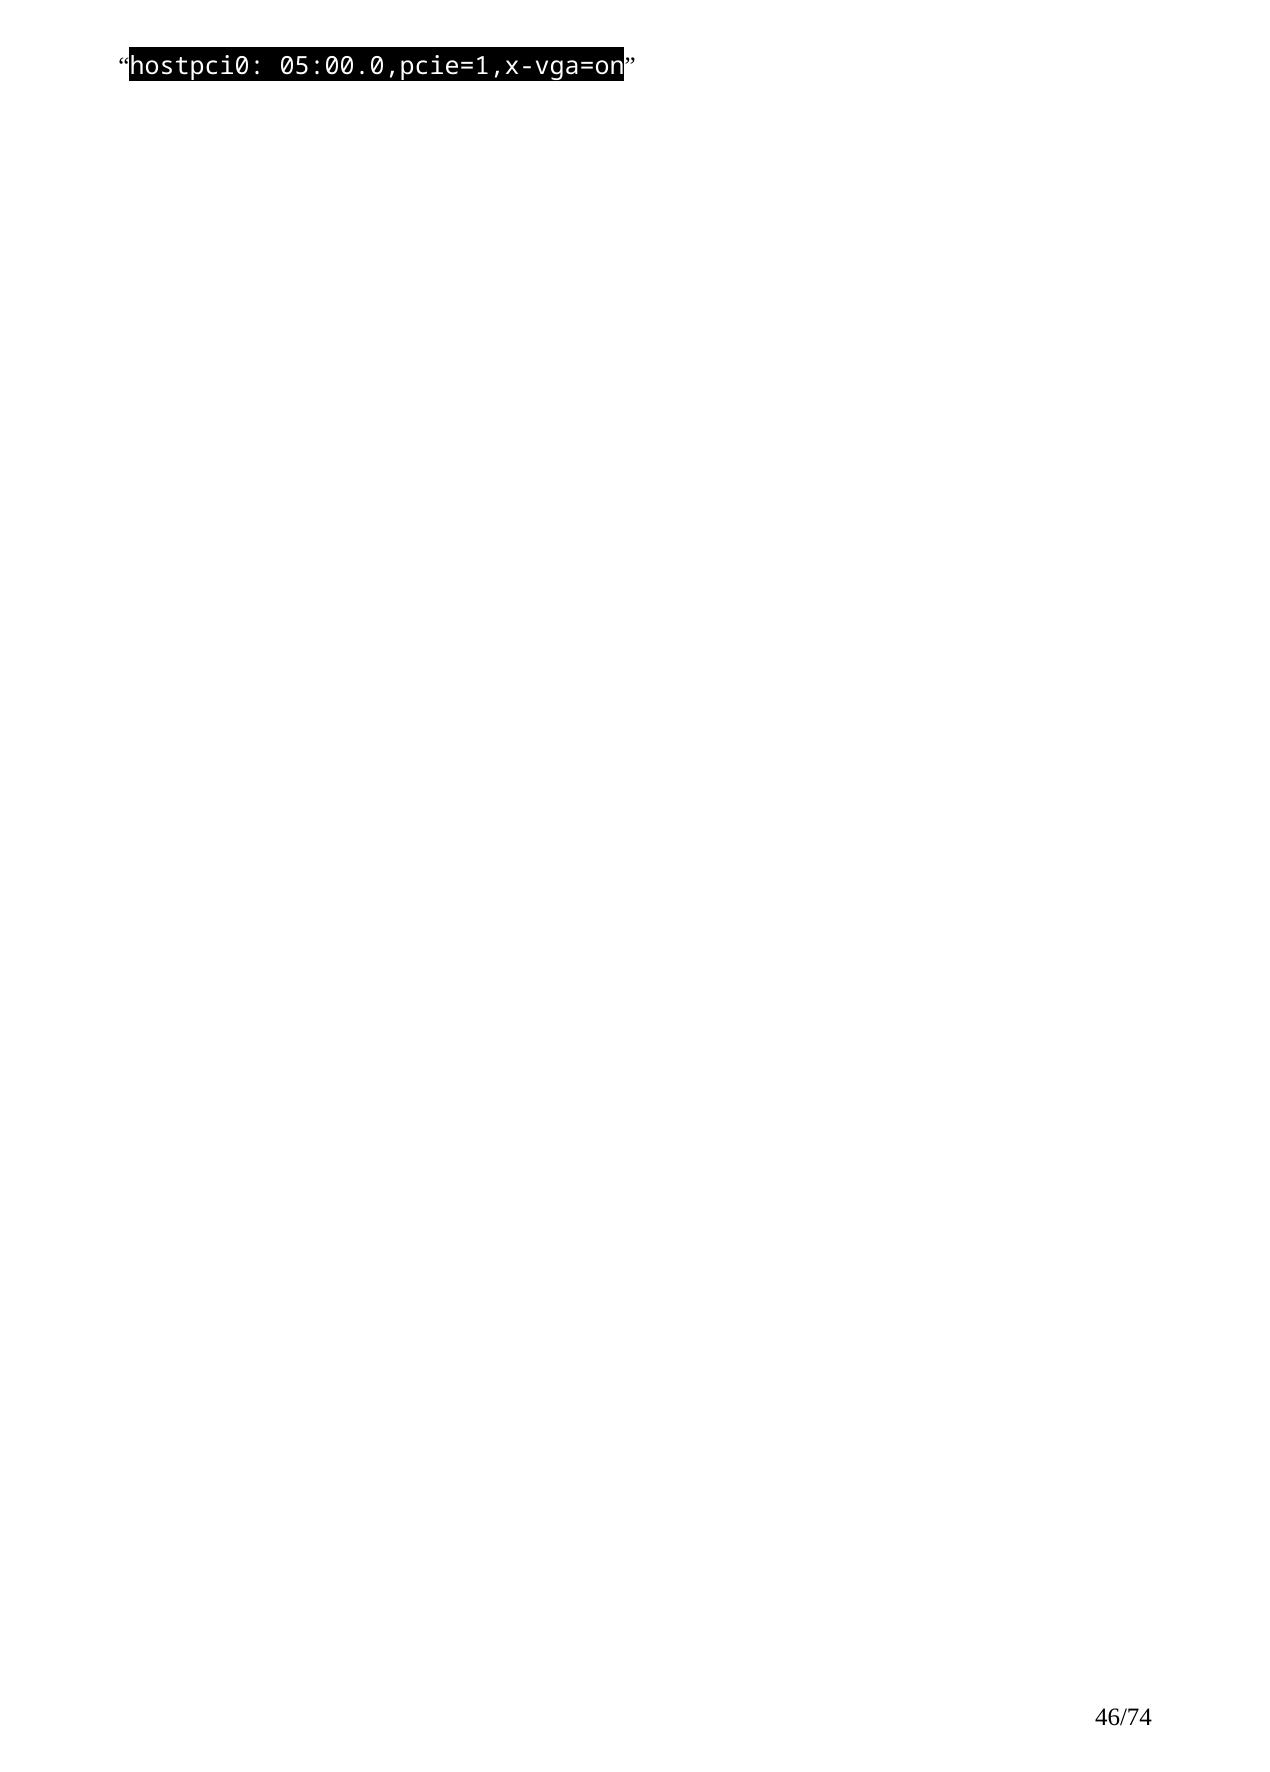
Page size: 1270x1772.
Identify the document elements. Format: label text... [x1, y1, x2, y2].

text “hostpci0: 05:00.0,pcie=1,x-vga=on” [118, 47, 1152, 115]
